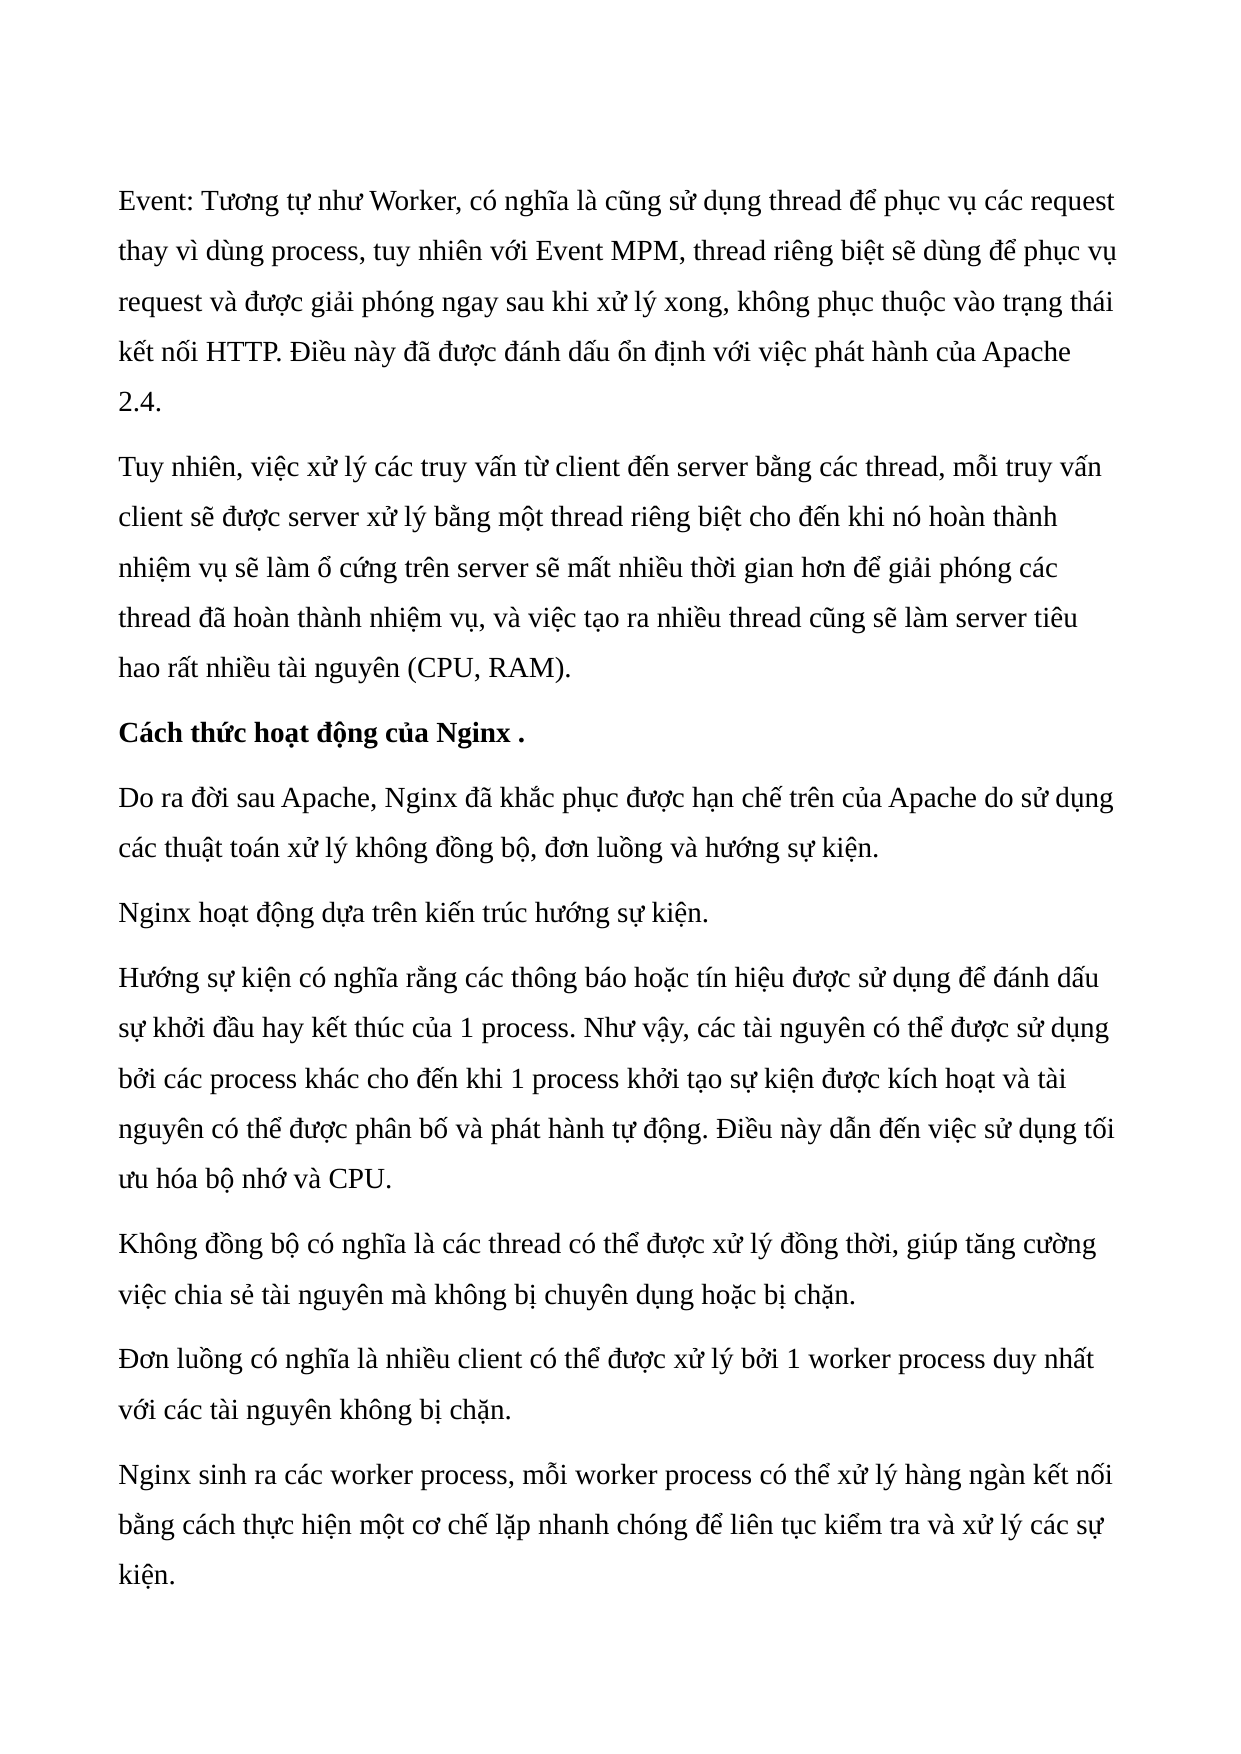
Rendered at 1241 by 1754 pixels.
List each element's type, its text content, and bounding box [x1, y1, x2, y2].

text Event: Tương tự như Worker, có nghĩa là cũng sử dụng thread để phục vụ các request thay vì dùng process, tuy nhiên với Event MPM, thread riêng biệt sẽ dùng để phục vụ request và được giải phóng ngay sau khi xử lý xong, không phục thuộc vào trạng thái kết nối HTTP. Điều này đã được đánh dấu ổn định với việc phát hành của Apache 2.4. [118, 183, 1122, 418]
text Nginx hoạt động dựa trên kiến trúc hướng sự kiện. [118, 895, 1122, 929]
text Cách thức hoạt động của Nginx . [118, 715, 1122, 749]
text Tuy nhiên, việc xử lý các truy vấn từ client đến server bằng các thread, mỗi truy vấn client sẽ được server xử lý bằng một thread riêng biệt cho đến khi nó hoàn thành nhiệm vụ sẽ làm ổ cứng trên server sẽ mất nhiều thời gian hơn để giải phóng các thread đã hoàn thành nhiệm vụ, và việc tạo ra nhiều thread cũng sẽ làm server tiêu hao rất nhiều tài nguyên (CPU, RAM). [118, 449, 1122, 684]
text Do ra đời sau Apache, Nginx đã khắc phục được hạn chế trên của Apache do sử dụng các thuật toán xử lý không đồng bộ, đơn luồng và hướng sự kiện. [118, 780, 1122, 864]
text Đơn luồng có nghĩa là nhiều client có thể được xử lý bởi 1 worker process duy nhất với các tài nguyên không bị chặn. [118, 1342, 1122, 1426]
text Nginx sinh ra các worker process, mỗi worker process có thể xử lý hàng ngàn kết nối bằng cách thực hiện một cơ chế lặp nhanh chóng để liên tục kiểm tra và xử lý các sự kiện. [118, 1457, 1122, 1591]
text Không đồng bộ có nghĩa là các thread có thể được xử lý đồng thời, giúp tăng cường việc chia sẻ tài nguyên mà không bị chuyên dụng hoặc bị chặn. [118, 1226, 1122, 1310]
text Hướng sự kiện có nghĩa rằng các thông báo hoặc tín hiệu được sử dụng để đánh dấu sự khởi đầu hay kết thúc của 1 process. Như vậy, các tài nguyên có thể được sử dụng bởi các process khác cho đến khi 1 process khởi tạo sự kiện được kích hoạt và tài nguyên có thể được phân bố và phát hành tự động. Điều này dẫn đến việc sử dụng tối ưu hóa bộ nhớ và CPU. [118, 960, 1122, 1195]
